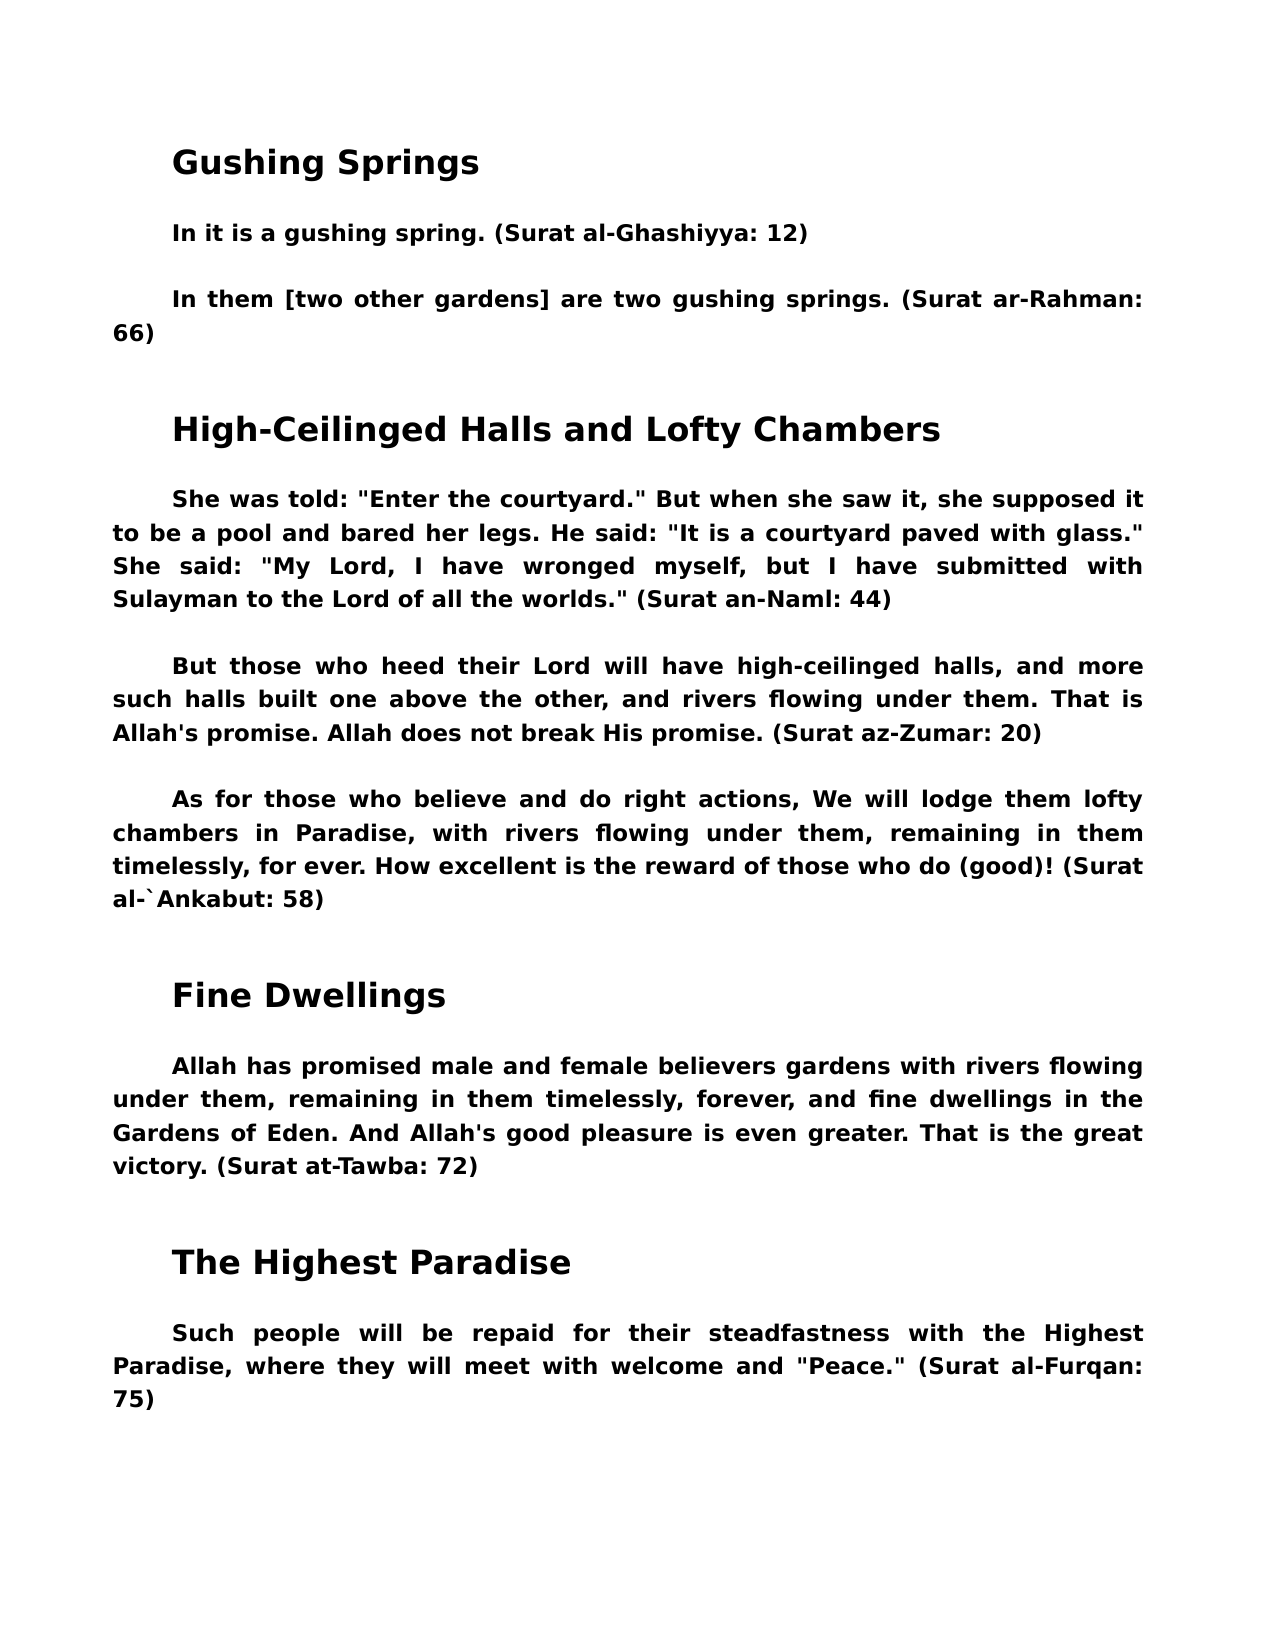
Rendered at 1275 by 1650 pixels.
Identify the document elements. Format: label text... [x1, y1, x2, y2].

text But those who heed their Lord will have high-ceilinged halls, and more such halls built one above the other, and rivers flowing under them. That is Allah's promise. Allah does not break His promise. (Surat az-Zumar: 20) [112, 648, 1145, 748]
text Gushing Springs [112, 148, 1145, 181]
text High-Ceilinged Halls and Lofty Chambers [112, 414, 1145, 448]
text She was told: "Enter the courtyard." But when she saw it, she supposed it to be a pool and bared her legs. He said: "It is a courtyard paved with glass." She said: "My Lord, I have wronged myself, but I have submitted with Sulayman to the Lord of all the worlds." (Surat an-Naml: 44) [112, 481, 1145, 614]
text Fine Dwellings [112, 981, 1145, 1014]
text In them [two other gardens] are two gushing springs. (Surat ar-Rahman: 66) [112, 281, 1145, 348]
text In it is a gushing spring. (Surat al-Ghashiyya: 12) [112, 214, 1145, 248]
text Allah has promised male and female believers gardens with rivers flowing under them, remaining in them timelessly, forever, and fine dwellings in the Gardens of Eden. And Allah's good pleasure is even greater. That is the great victory. (Surat at-Tawba: 72) [112, 1048, 1145, 1181]
text Such people will be repaid for their steadfastness with the Highest Paradise, where they will meet with welcome and "Peace." (Surat al-Furqan: 75) [112, 1314, 1145, 1414]
text The Highest Paradise [112, 1248, 1145, 1281]
text As for those who believe and do right actions, We will lodge them lofty chambers in Paradise, with rivers flowing under them, remaining in them timelessly, for ever. How excellent is the reward of those who do (good)! (Surat al-`Ankabut: 58) [112, 781, 1145, 914]
